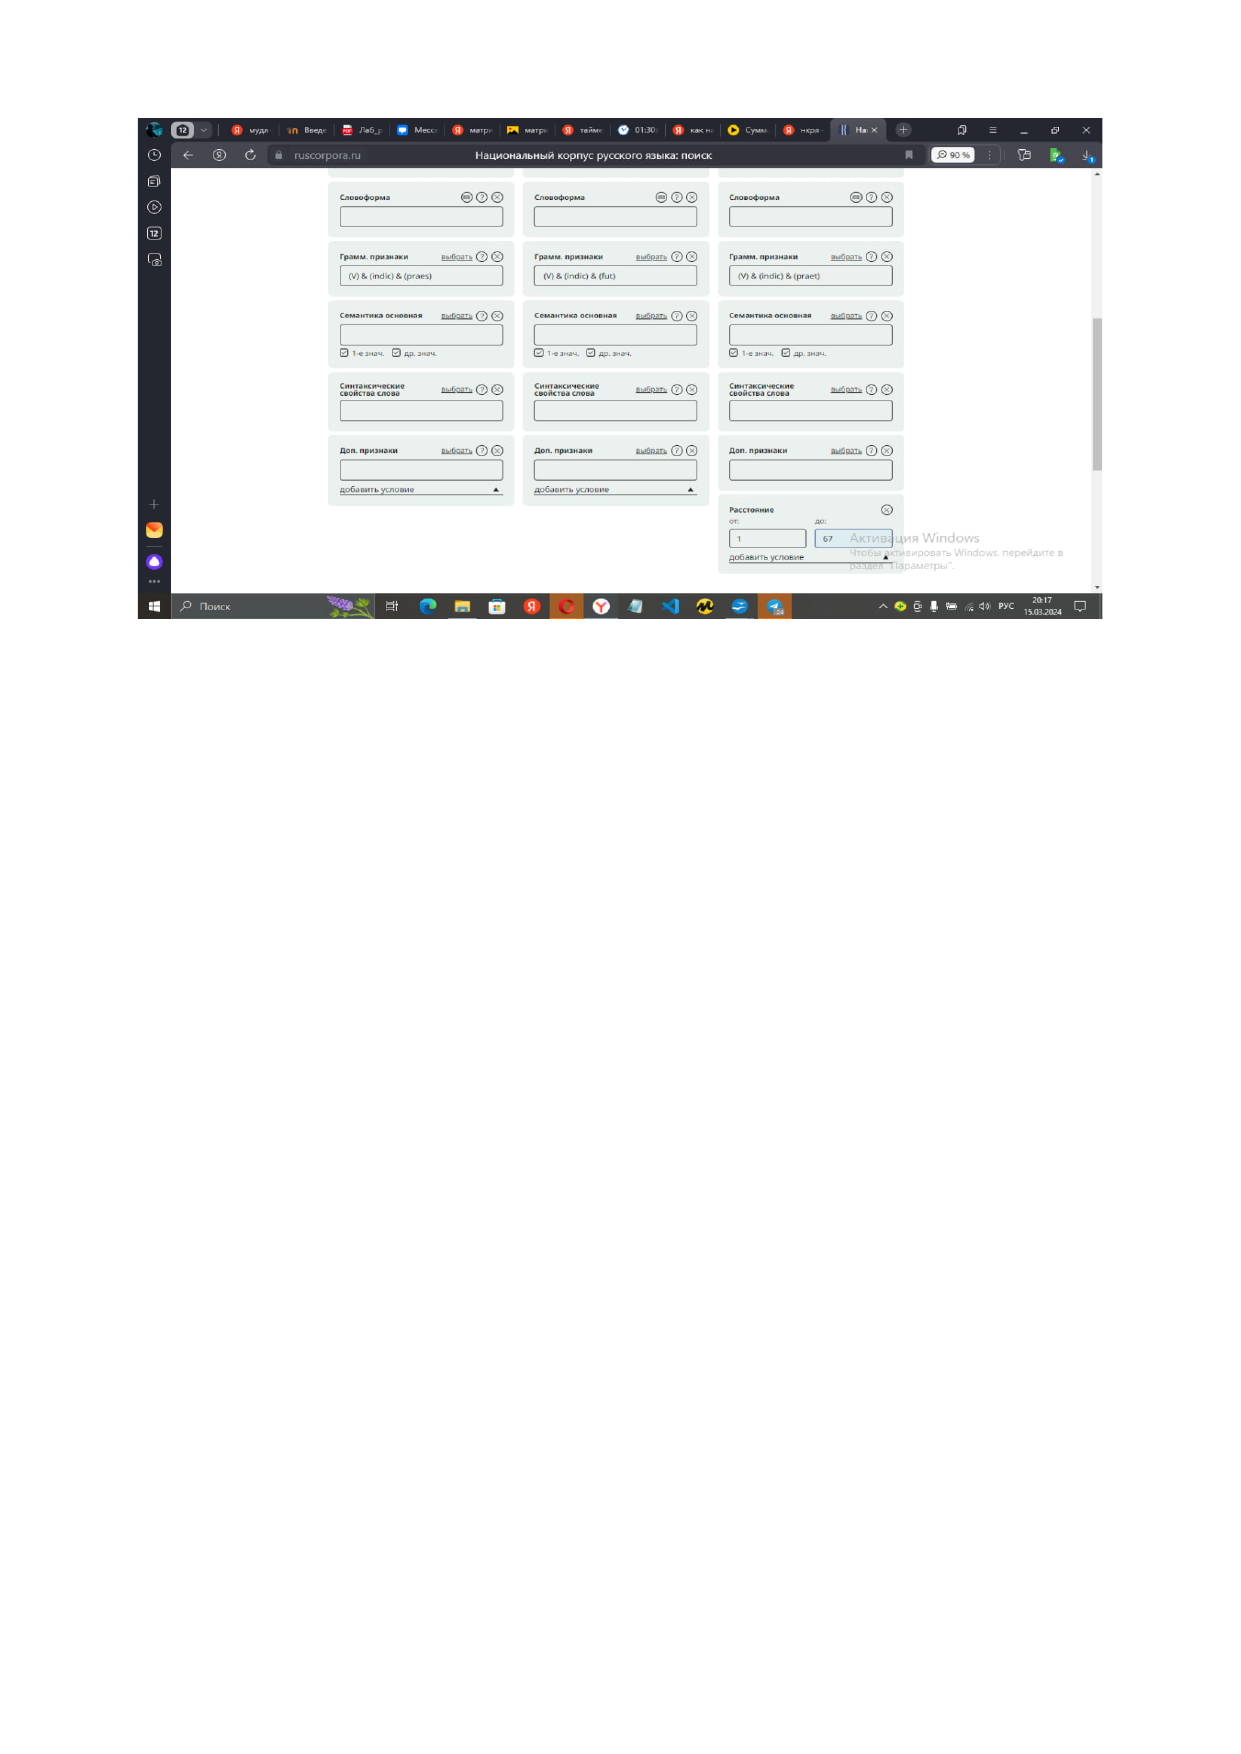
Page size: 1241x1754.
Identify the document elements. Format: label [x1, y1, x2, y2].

picture [137, 118, 1103, 619]
